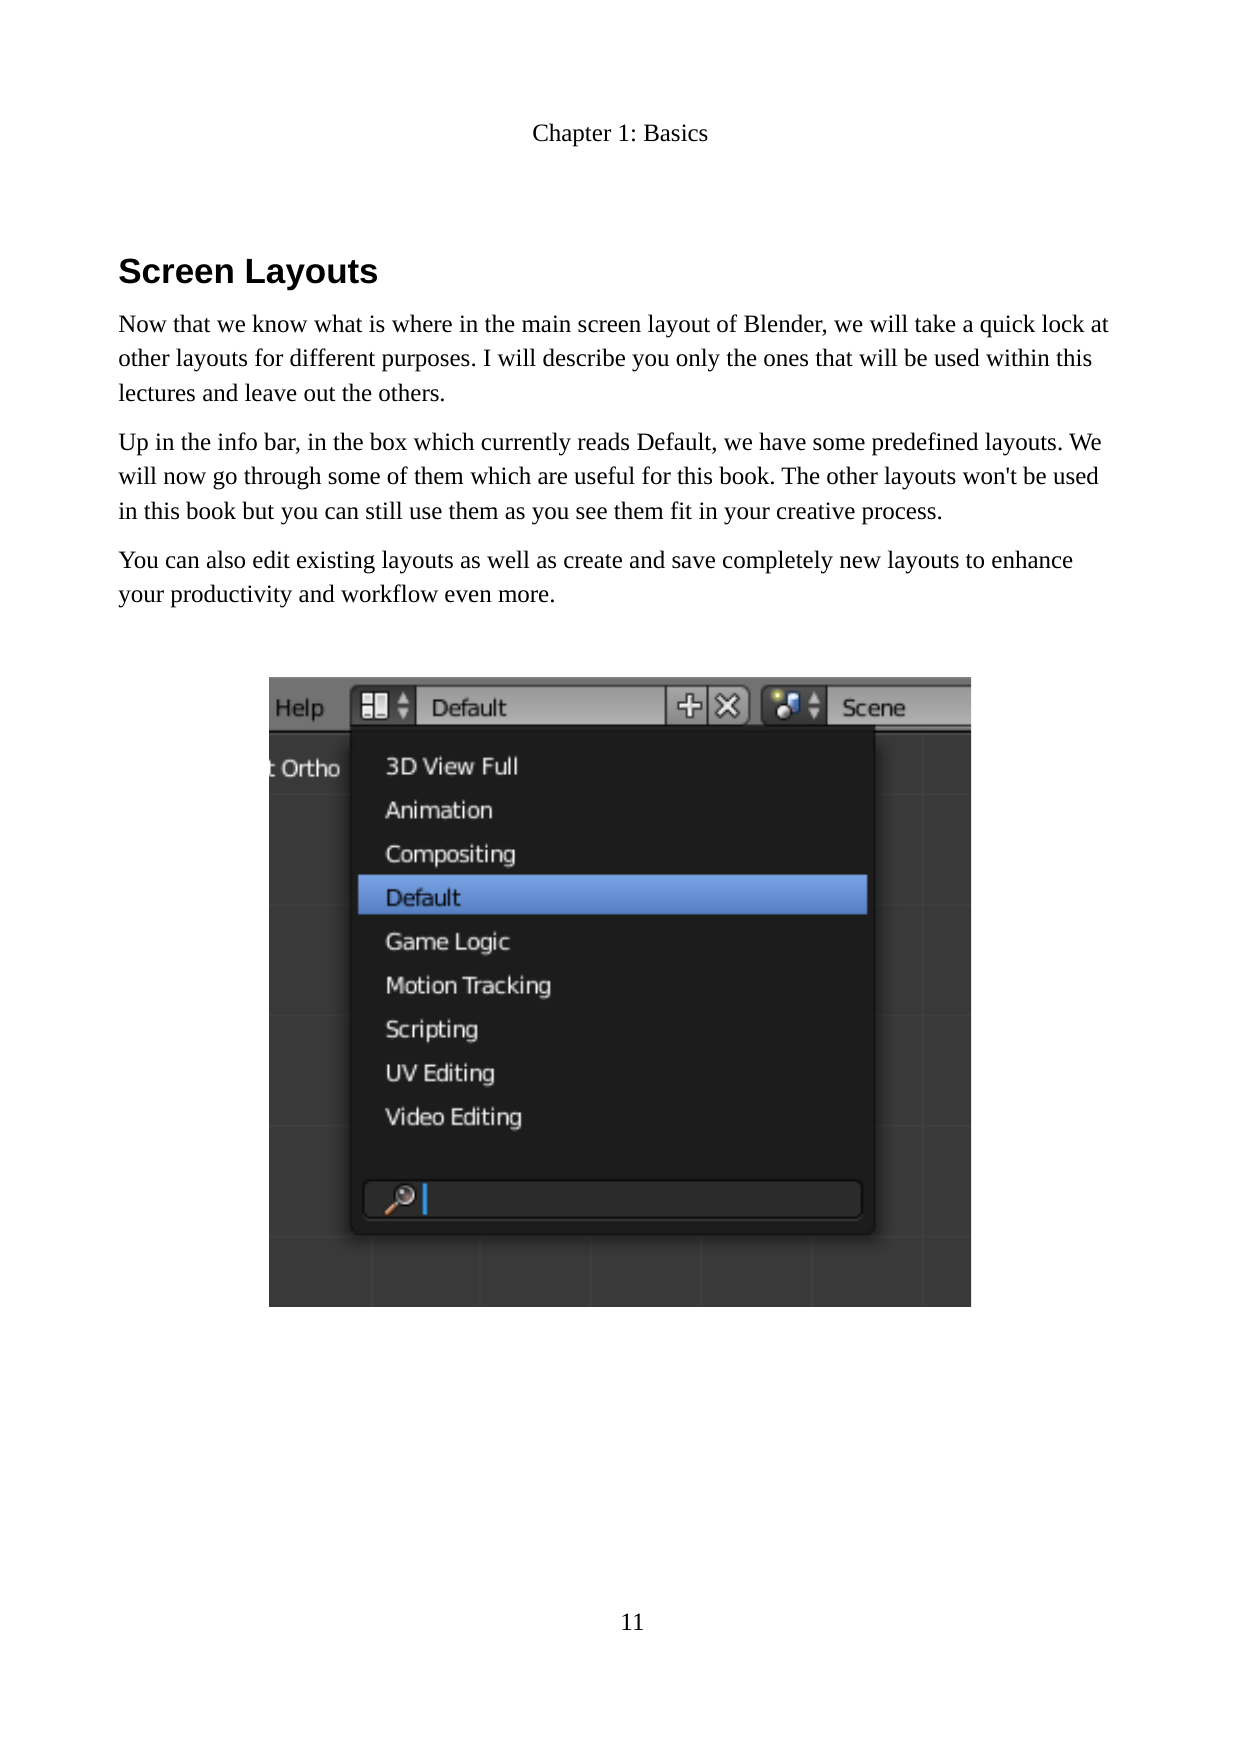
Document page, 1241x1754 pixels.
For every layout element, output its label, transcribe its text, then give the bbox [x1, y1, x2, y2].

text Now that we know what is where in the main screen layout of Blender, we will take a quick lock at other layouts for different purposes. I will describe you only the ones that will be used within this lectures and leave out the others. [118, 309, 1122, 406]
text You can also edit existing layouts as well as create and save completely new layouts to enhance your productivity and workflow even more. [118, 545, 1122, 608]
subtitle Screen Layouts [118, 250, 1122, 290]
picture [269, 677, 972, 1307]
text Up in the info bar, in the box which currently reads Default, we have some predefined layouts. We will now go through some of them which are useful for this book. The other layouts won't be used in this book but you can still use them as you see them fit in your creative process. [118, 427, 1122, 524]
